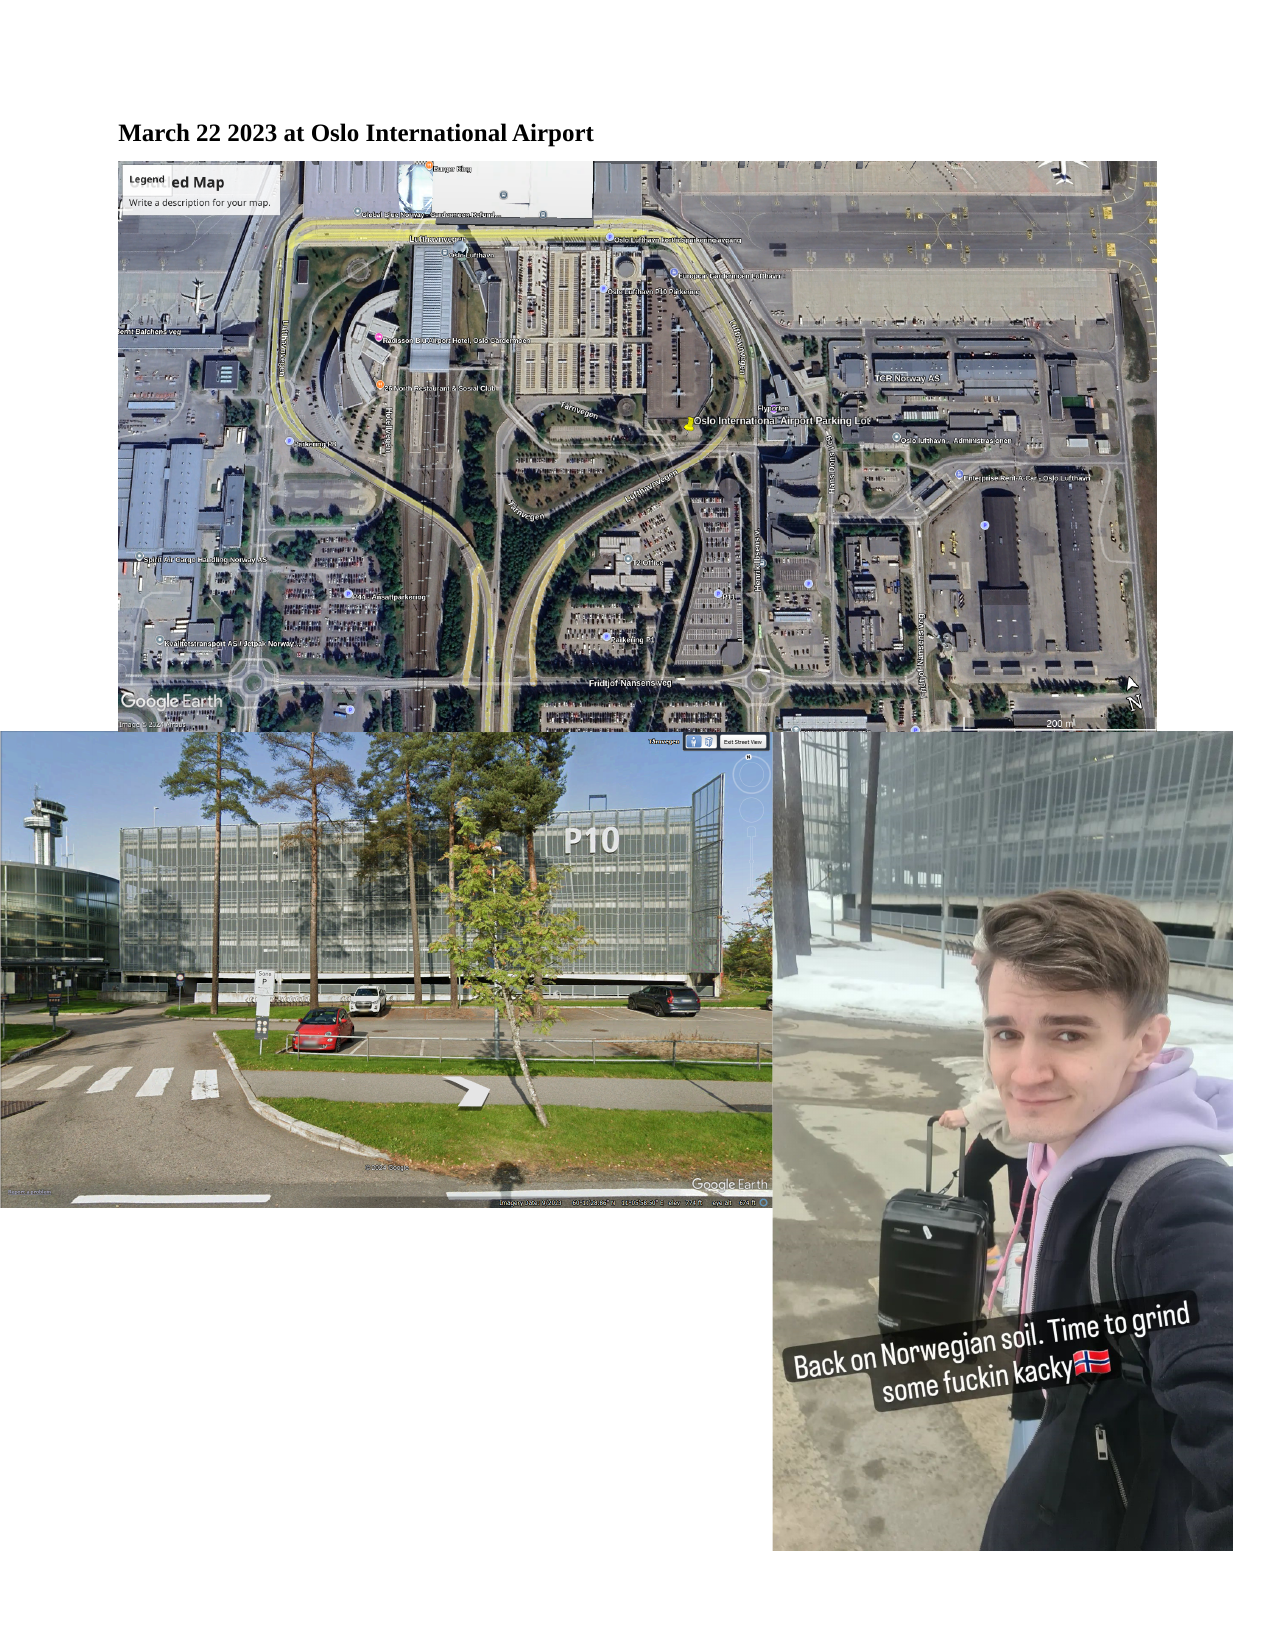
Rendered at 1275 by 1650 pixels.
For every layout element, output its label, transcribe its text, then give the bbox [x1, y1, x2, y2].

text March 22 2023 at Oslo International Airport [118, 118, 1157, 147]
picture [0, 161, 1233, 1551]
